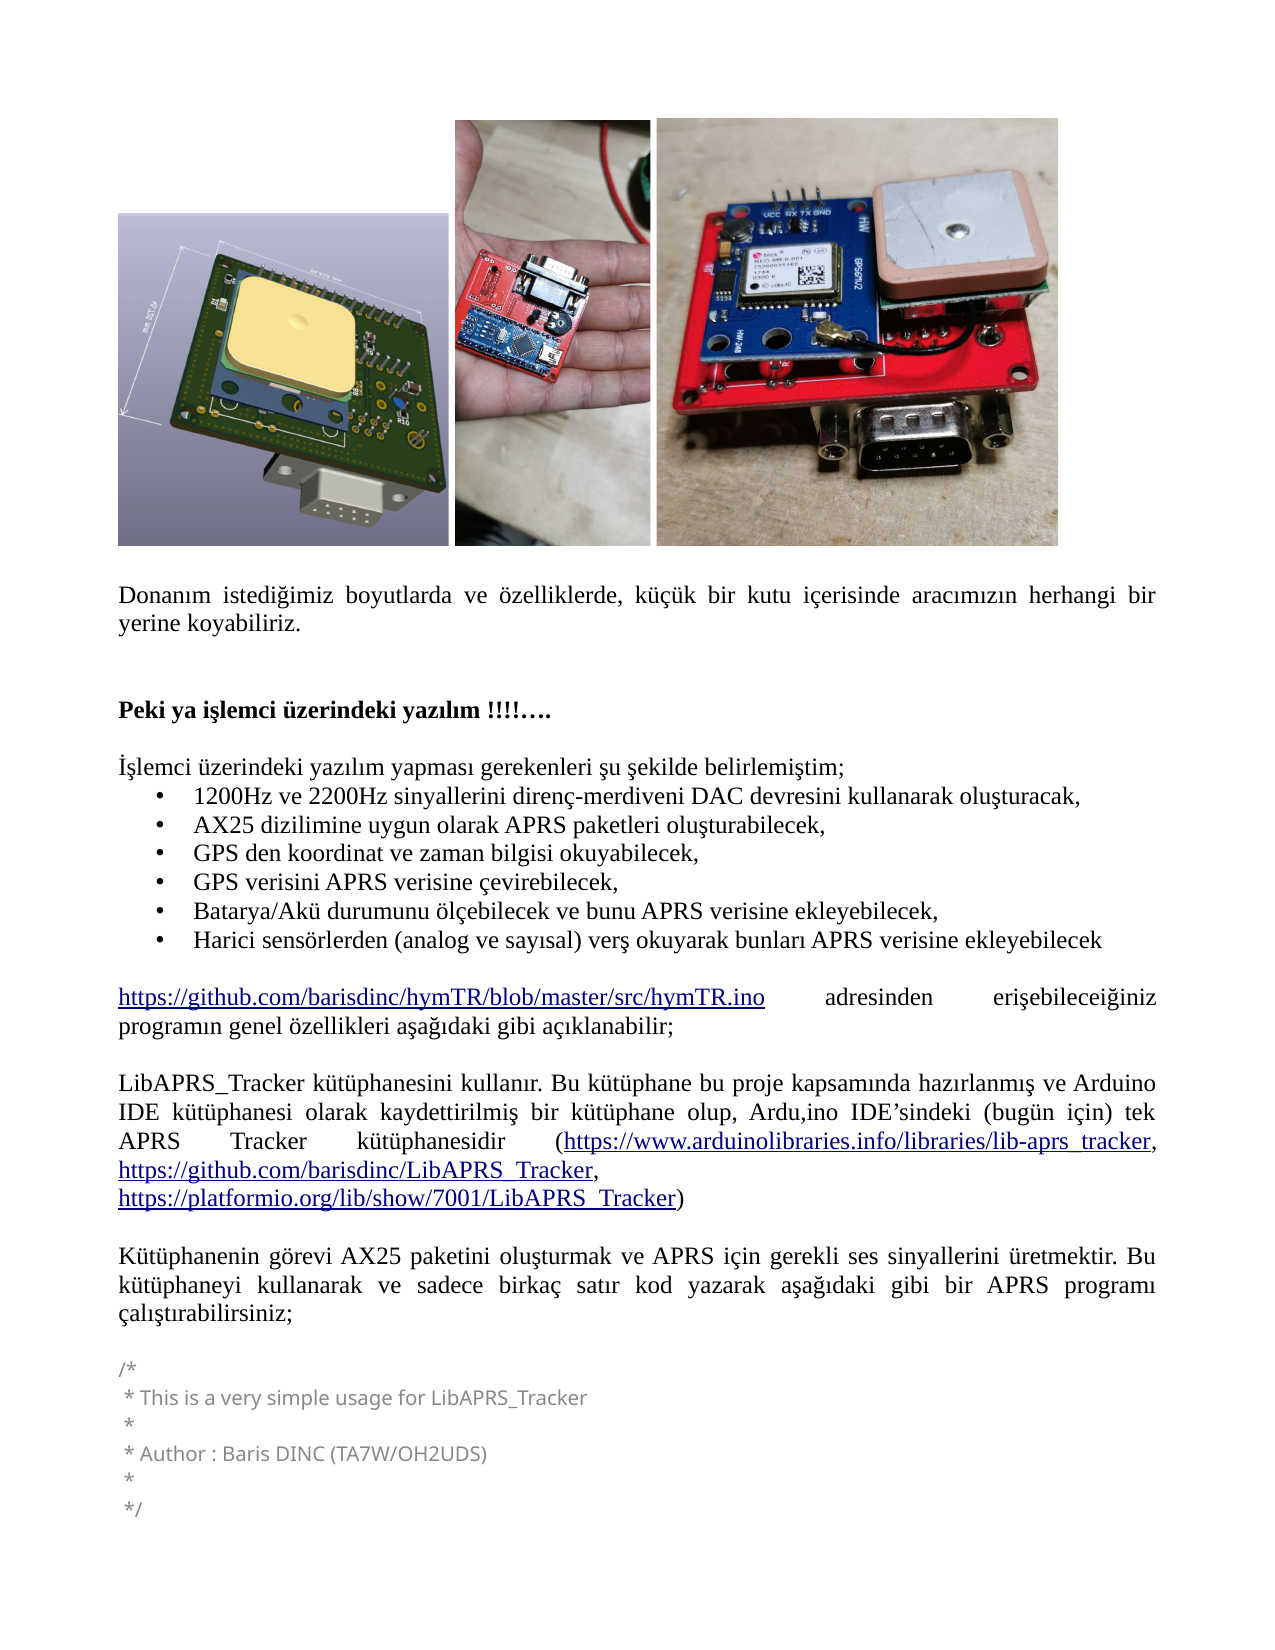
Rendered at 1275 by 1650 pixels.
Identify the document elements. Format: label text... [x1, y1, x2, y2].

picture [118, 213, 449, 546]
list GPS den koordinat ve zaman bilgisi okuyabilecek, [156, 838, 1157, 867]
list GPS verisini APRS verisine çevirebilecek, [156, 867, 1157, 896]
text * [118, 1411, 1157, 1439]
text /* [118, 1356, 1157, 1384]
list AX25 dizilimine uygun olarak APRS paketleri oluşturabilecek, [156, 810, 1157, 838]
picture [656, 118, 1059, 546]
text Donanım istediğimiz boyutlarda ve özelliklerde, küçük bir kutu içerisinde aracımızın herhangi bir yerine koyabiliriz. [118, 580, 1157, 637]
text * This is a very simple usage for LibAPRS_Tracker [118, 1384, 1157, 1411]
text https://github.com/barisdinc/hymTR/blob/master/src/hymTR.ino adresinden erişebileceiğiniz programın genel özellikleri aşağıdaki gibi açıklanabilir; [118, 982, 1157, 1040]
text İşlemci üzerindeki yazılım yapması gerekenleri şu şekilde belirlemiştim; [118, 752, 1157, 781]
list Batarya/Akü durumunu ölçebilecek ve bunu APRS verisine ekleyebilecek, [156, 896, 1157, 925]
text * Author : Baris DINC (TA7W/OH2UDS) [118, 1439, 1157, 1467]
text * [118, 1467, 1157, 1494]
text LibAPRS_Tracker kütüphanesini kullanır. Bu kütüphane bu proje kapsamında hazırlanmış ve Arduino IDE kütüphanesi olarak kaydettirilmiş bir kütüphane olup, Ardu,ino IDE’sindeki (bugün için) tek APRS Tracker kütüphanesidir (https://www.arduinolibraries.info/libraries/lib-aprs_tracker, https://github.com/barisdinc/LibAPRS_Tracker, https://platformio.org/lib/show/7001/LibAPRS_Tracker) [118, 1068, 1157, 1212]
text Kütüphanenin görevi AX25 paketini oluşturmak ve APRS için gerekli ses sinyallerini üretmektir. Bu kütüphaneyi kullanarak ve sadece birkaç satır kod yazarak aşağıdaki gibi bir APRS programı çalıştırabilirsiniz; [118, 1241, 1157, 1327]
list Harici sensörlerden (analog ve sayısal) verş okuyarak bunları APRS verisine ekleyebilecek [156, 925, 1157, 953]
picture [455, 120, 651, 546]
list 1200Hz ve 2200Hz sinyallerini direnç-merdiveni DAC devresini kullanarak oluşturacak, [156, 781, 1157, 810]
text */ [118, 1494, 1157, 1524]
text Peki ya işlemci üzerindeki yazılım !!!!…. [118, 695, 1157, 723]
